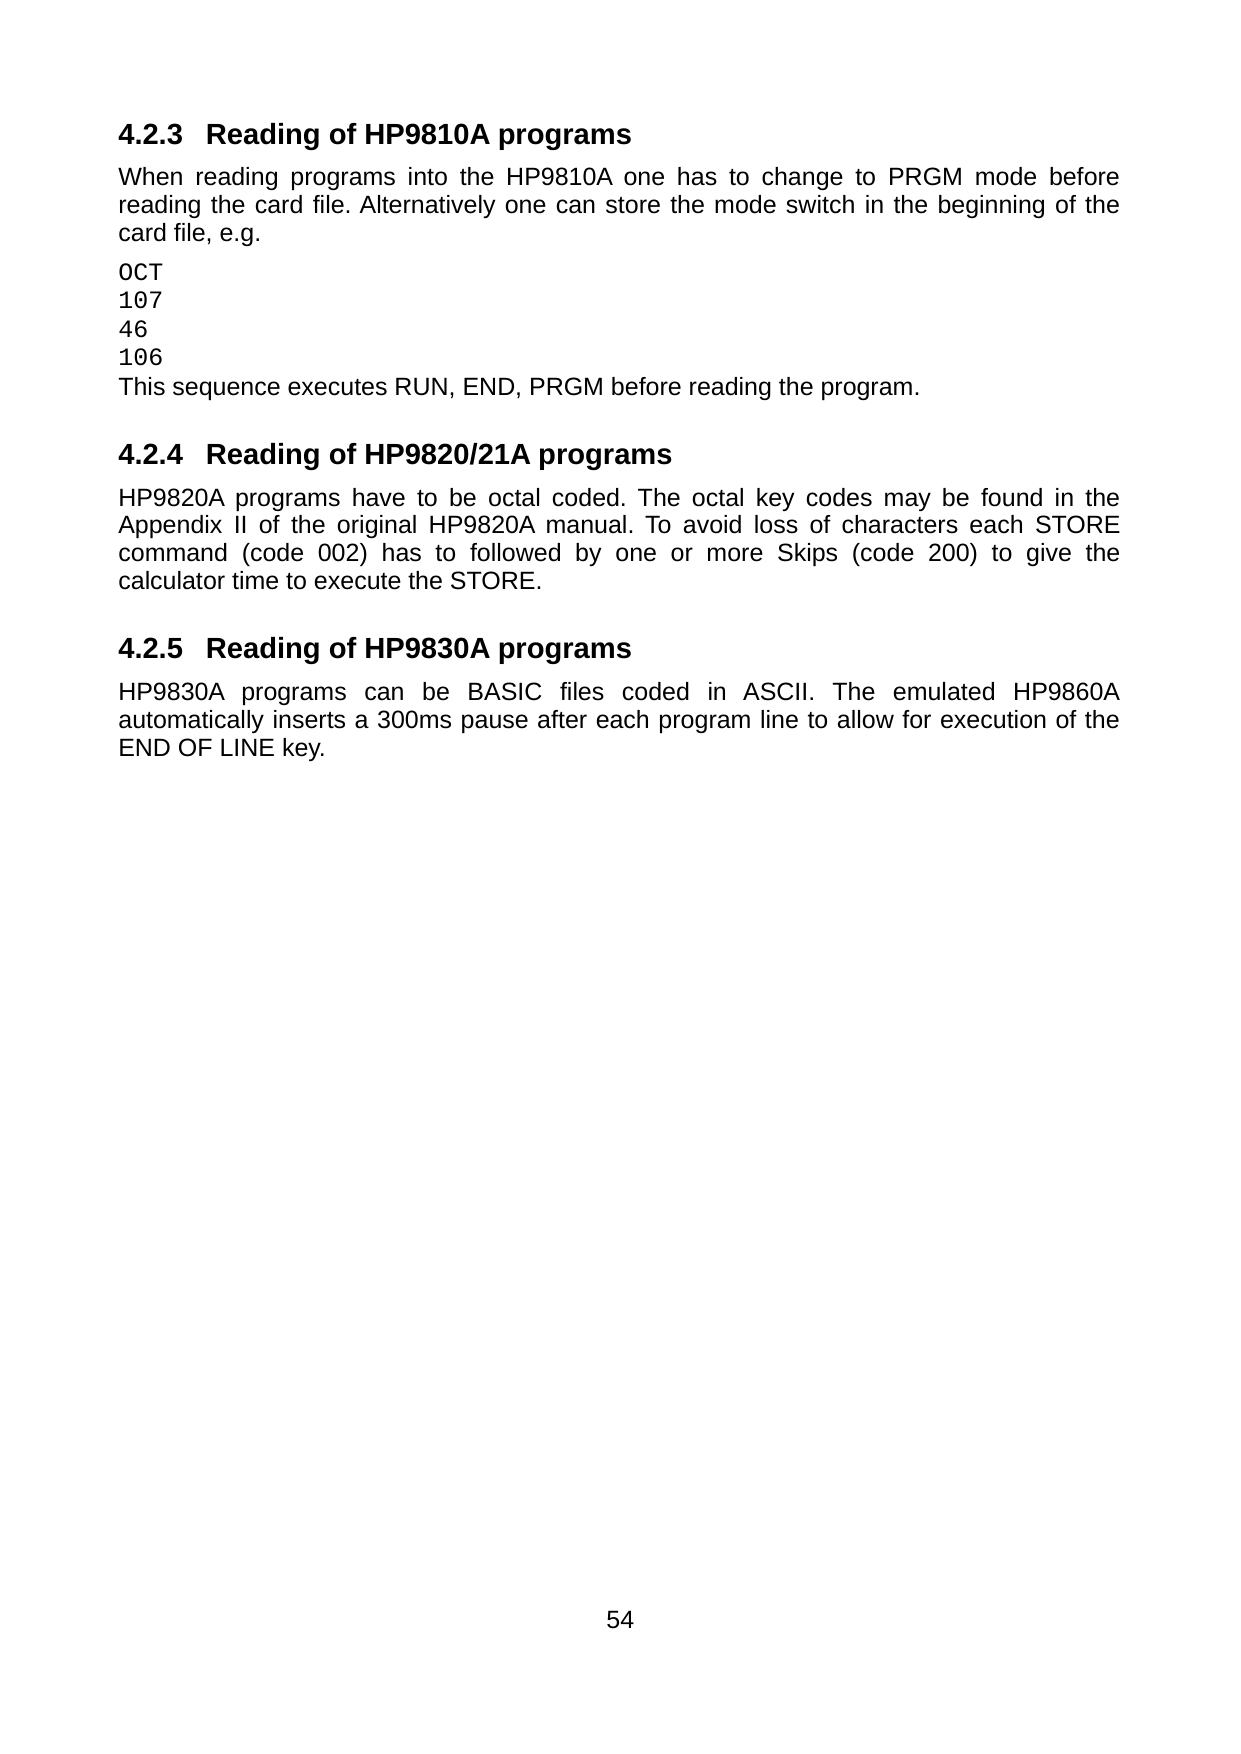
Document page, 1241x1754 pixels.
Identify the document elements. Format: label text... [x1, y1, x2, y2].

subtitle Reading of HP9820/21A programs [118, 438, 1122, 471]
text 106 [118, 344, 1122, 373]
text 46 [118, 316, 1122, 344]
text OCT [118, 259, 1122, 288]
text When reading programs into the HP9810A one has to change to PRGM mode before reading the card file. Alternatively one can store the mode switch in the beginning of the card file, e.g. [118, 163, 1122, 247]
subtitle Reading of HP9810A programs [118, 118, 1122, 151]
text 107 [118, 288, 1122, 316]
text This sequence executes RUN, END, PRGM before reading the program. [118, 373, 1122, 401]
text HP9820A programs have to be octal coded. The octal key codes may be found in the Appendix II of the original HP9820A manual. To avoid loss of characters each STORE command (code 002) has to followed by one or more Skips (code 200) to give the calculator time to execute the STORE. [118, 483, 1122, 595]
subtitle Reading of HP9830A programs [118, 632, 1122, 665]
text HP9830A programs can be BASIC files coded in ASCII. The emulated HP9860A automatically inserts a 300ms pause after each program line to allow for execution of the END OF LINE key. [118, 678, 1122, 761]
